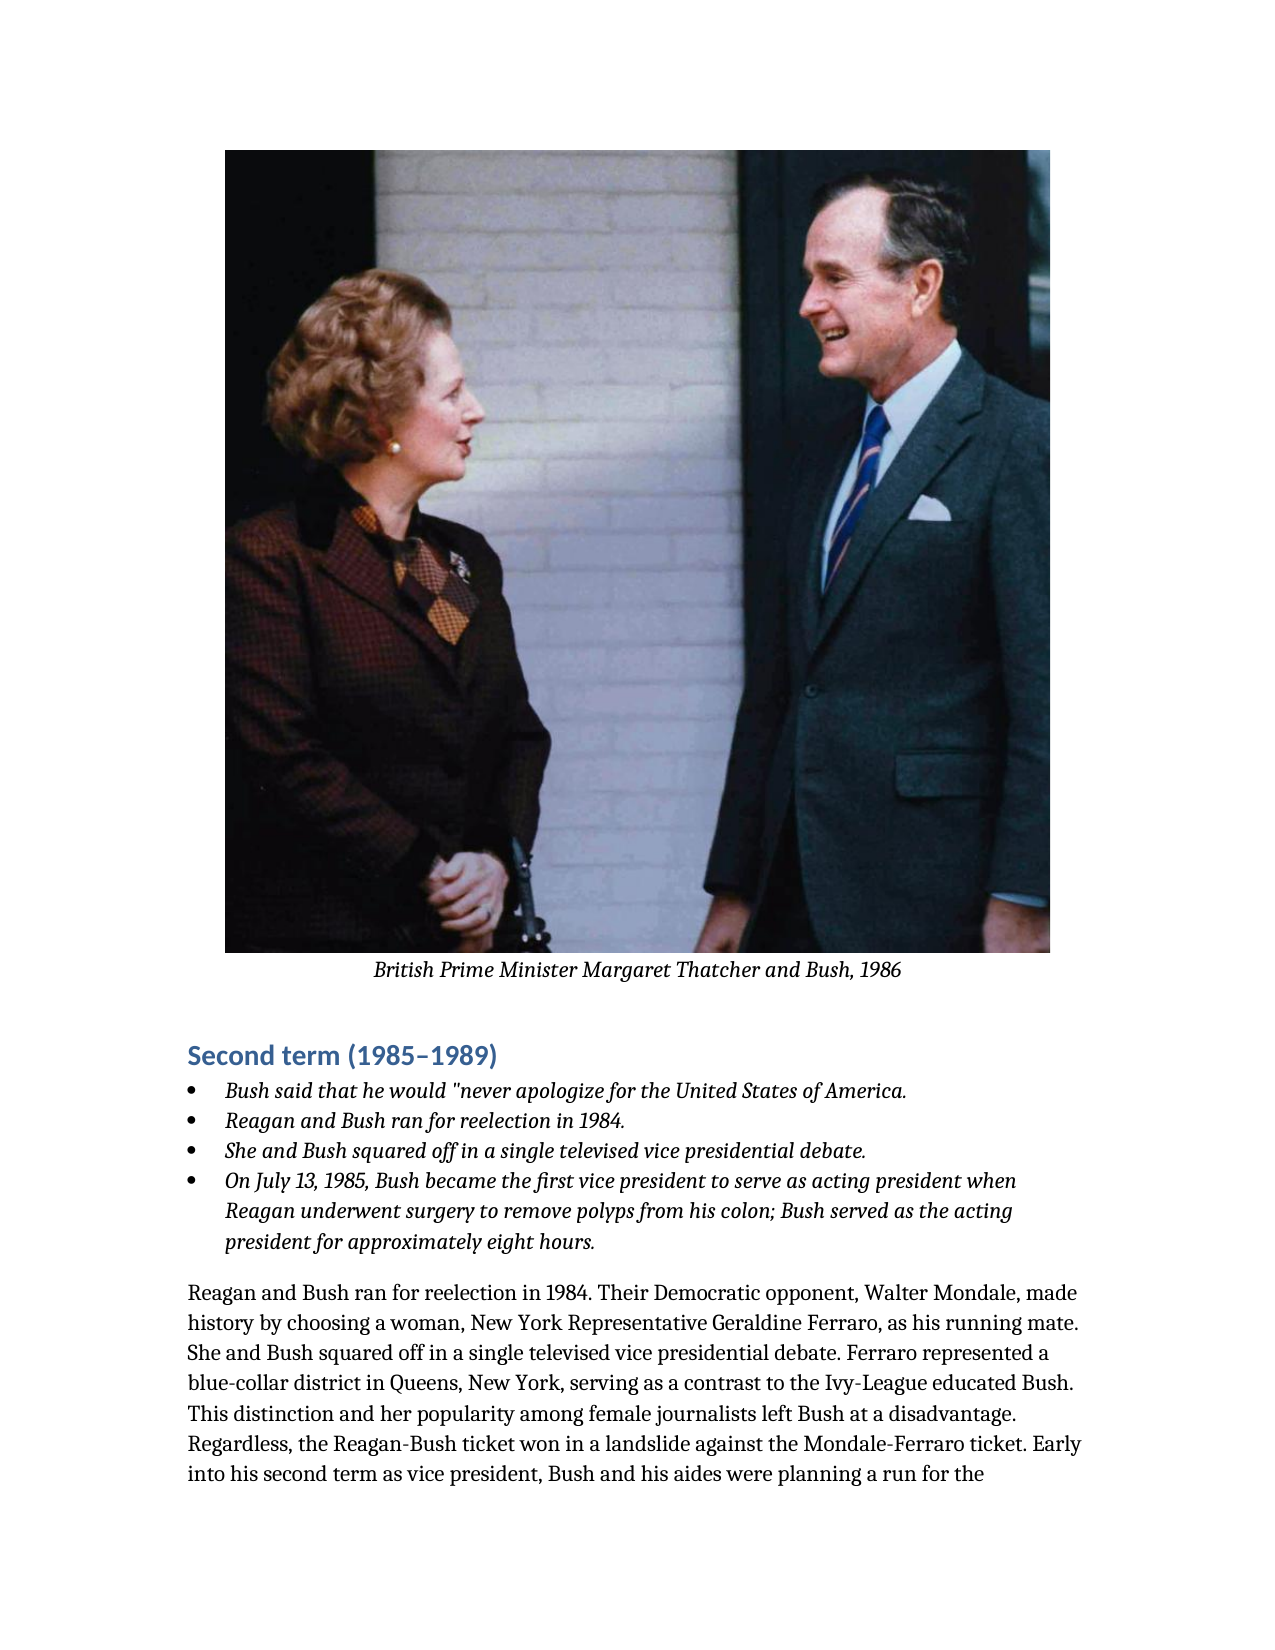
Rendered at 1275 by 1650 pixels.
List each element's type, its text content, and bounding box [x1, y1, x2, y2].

list Reagan and Bush ran for reelection in 1984. [187, 1108, 1087, 1134]
text British Prime Minister Margaret Thatcher and Bush, 1986 [187, 150, 1087, 983]
list On July 13, 1985, Bush became the first vice president to serve as acting president when Reagan underwent surgery to remove polyps from his colon; Bush served as the acting president for approximately eight hours. [187, 1168, 1087, 1255]
subtitle Second term (1985–1989) [187, 1037, 1087, 1072]
list She and Bush squared off in a single televised vice presidential debate. [187, 1138, 1087, 1164]
picture [225, 150, 1050, 953]
list Bush said that he would "never apologize for the United States of America. [187, 1077, 1087, 1104]
text Reagan and Bush ran for reelection in 1984. Their Democratic opponent, Walter Mondale, made history by choosing a woman, New York Representative Geraldine Ferraro, as his running mate. She and Bush squared off in a single televised vice presidential debate. Ferraro represented a blue-collar district in Queens, New York, serving as a contrast to the Ivy-League educated Bush. This distinction and her popularity among female journalists left Bush at a disadvantage. Regardless, the Reagan-Bush ticket won in a landslide against the Mondale-Ferraro ticket. Early into his second term as vice president, Bush and his aides were planning a run for the [187, 1279, 1087, 1487]
